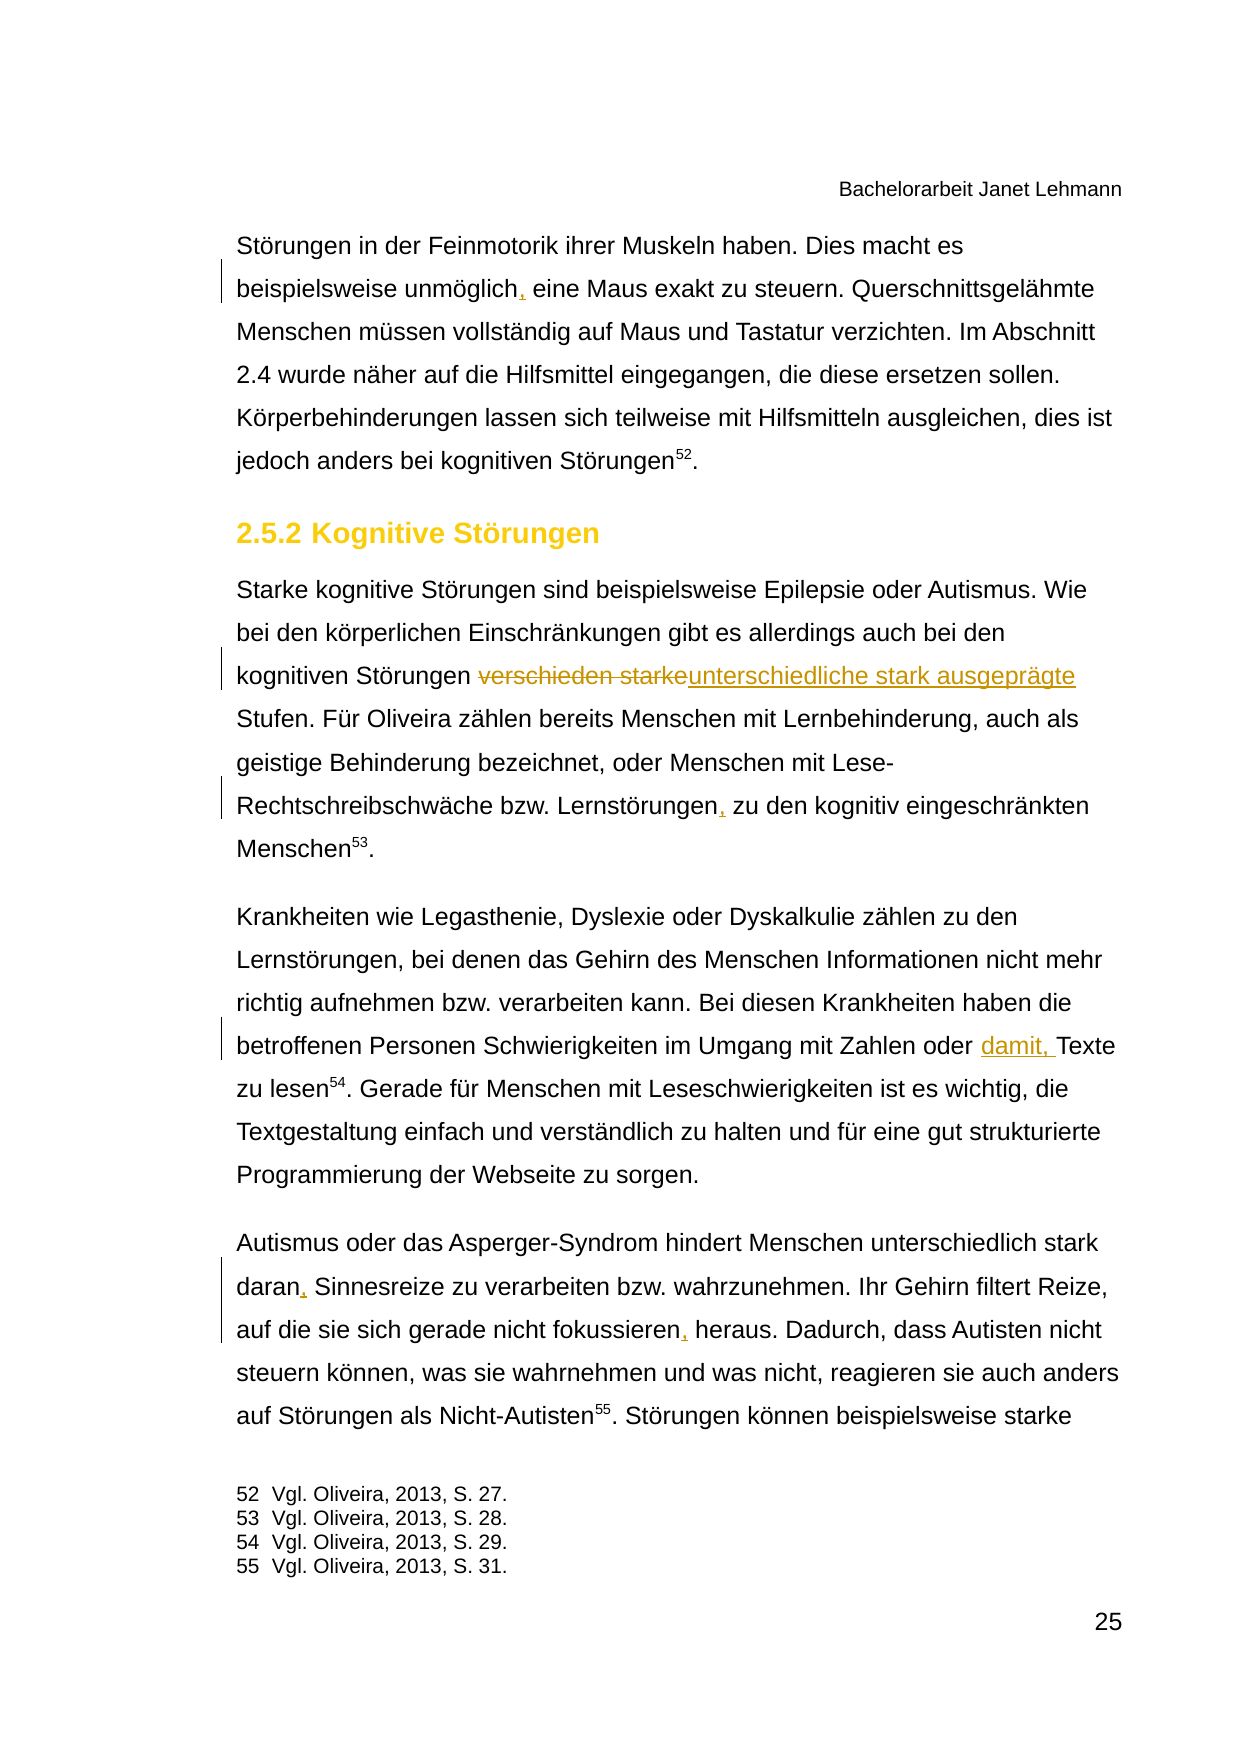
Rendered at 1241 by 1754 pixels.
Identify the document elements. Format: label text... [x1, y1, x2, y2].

text Vgl. Oliveira, 2013, S. 29. [236, 1530, 1122, 1554]
text Krankheiten wie Legasthenie, Dyslexie oder Dyskalkulie zählen zu den Lernstörungen, bei denen das Gehirn des Menschen Informationen nicht mehr richtig aufnehmen bzw. verarbeiten kann. Bei diesen Krankheiten haben die betroffenen Personen Schwierigkeiten im Umgang mit Zahlen oder damit, Texte zu lesen. Gerade für Menschen mit Leseschwierigkeiten ist es wichtig, die Textgestaltung einfach und verständlich zu halten und für eine gut strukturierte Programmierung der Webseite zu sorgen. [236, 902, 1122, 1189]
text Starke kognitive Störungen sind beispielsweise Epilepsie oder Autismus. Wie bei den körperlichen Einschränkungen gibt es allerdings auch bei den kognitiven Störungen unterschiedliche stark ausgeprägte Stufen. Für Oliveira zählen bereits Menschen mit Lernbehinderung, auch als geistige Behinderung bezeichnet, oder Menschen mit Lese-Rechtschreibschwäche bzw. Lernstörungen, zu den kognitiv eingeschränkten Menschen. [236, 575, 1122, 862]
text Vgl. Oliveira, 2013, S. 28. [236, 1506, 1122, 1530]
text Wie beim Hören und beim Sehen gibt es auch bei Bewegungen verschieden ausgeprägte Behinderungen. Ein motorisch eingeschränkter Mensch wird meist mit Rollstuhlfahrern gleichgesetzt. Jedoch zählen zu Ihnen auch Menschen, die aufgrund ihres hohen Alters einen Rollator benutzen müssen oder Störungen in der Feinmotorik ihrer Muskeln haben. Dies macht es beispielsweise unmöglich, eine Maus exakt zu steuern. Querschnittsgelähmte Menschen müssen vollständig auf Maus und Tastatur verzichten. Im Abschnitt 2.4 wurde näher auf die Hilfsmittel eingegangen, die diese ersetzen sollen. Körperbehinderungen lassen sich teilweise mit Hilfsmitteln ausgleichen, dies ist jedoch anders bei kognitiven Störungen. [236, 231, 1122, 475]
subtitle Kognitive Störungen [236, 516, 1122, 550]
text Vgl. Oliveira, 2013, S. 31. [236, 1554, 1122, 1578]
text Vgl. Oliveira, 2013, S. 27. [236, 1482, 1122, 1506]
text Autismus oder das Asperger-Syndrom hindert Menschen unterschiedlich stark daran, Sinnesreize zu verarbeiten bzw. wahrzunehmen. Ihr Gehirn filtert Reize, auf die sie sich gerade nicht fokussieren, heraus. Dadurch, dass Autisten nicht steuern können, was sie wahrnehmen und was nicht, reagieren sie auch anders auf Störungen als Nicht-Autisten. Störungen können beispielsweise starke [236, 1228, 1122, 1429]
